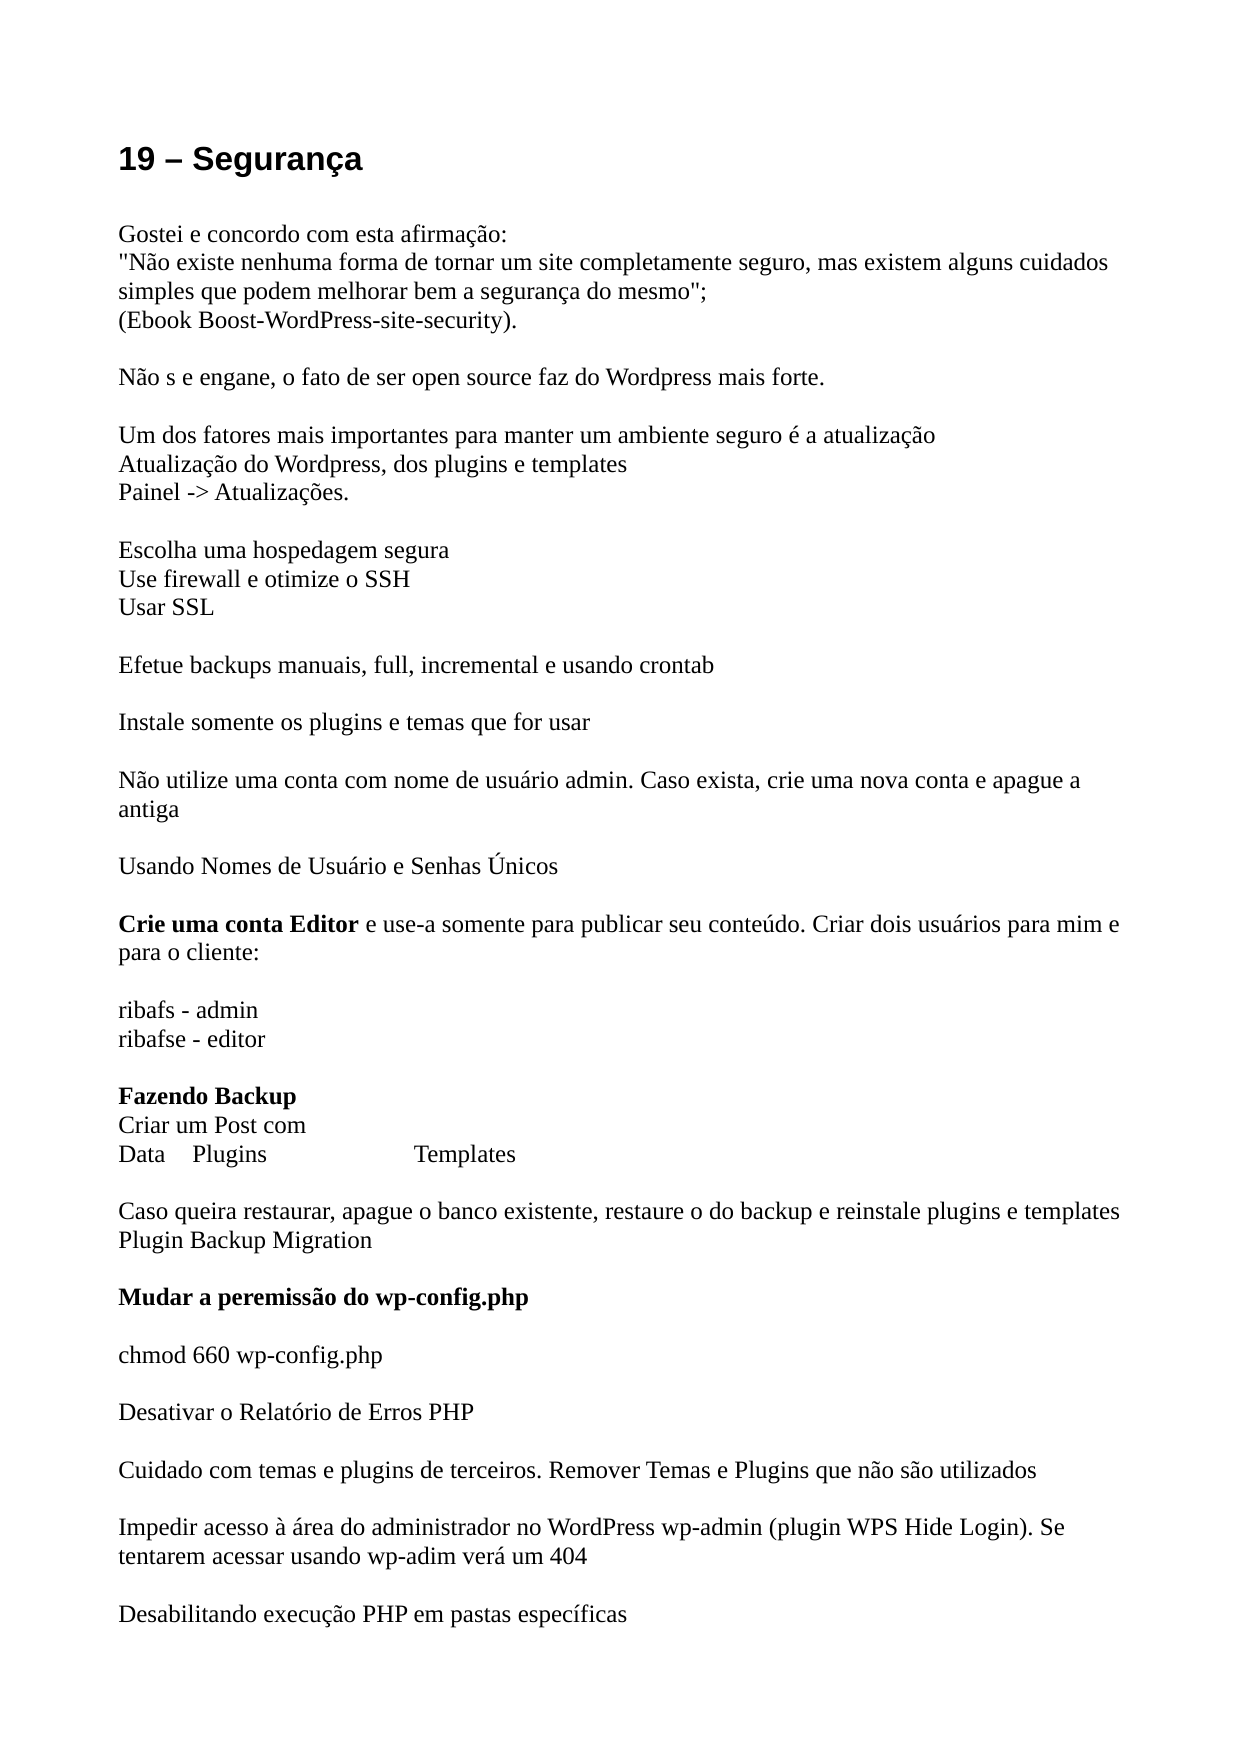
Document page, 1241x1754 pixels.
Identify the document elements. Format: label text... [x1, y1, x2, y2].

text Crie uma conta Editor e use-a somente para publicar seu conteúdo. Criar dois usuários para mim e para o cliente: [118, 909, 1122, 966]
text Desabilitando execução PHP em pastas específicas [118, 1599, 1122, 1627]
text "Não existe nenhuma forma de tornar um site completamente seguro, mas existem alguns cuidados simples que podem melhorar bem a segurança do mesmo"; [118, 247, 1122, 305]
subtitle 19 – Segurança [118, 139, 1122, 177]
text Painel -> Atualizações. [118, 477, 1122, 506]
text Gostei e concordo com esta afirmação: [118, 219, 1122, 247]
text Não utilize uma conta com nome de usuário admin. Caso exista, crie uma nova conta e apague a antiga [118, 765, 1122, 822]
text Instale somente os plugins e temas que for usar [118, 707, 1122, 736]
text Plugin Backup Migration [118, 1225, 1122, 1254]
text Cuidado com temas e plugins de terceiros. Remover Temas e Plugins que não são utilizados [118, 1455, 1122, 1484]
text Mudar a peremissão do wp-config.php [118, 1282, 1122, 1311]
text Efetue backups manuais, full, incremental e usando crontab [118, 650, 1122, 679]
text ribafs - admin [118, 995, 1122, 1024]
text Fazendo Backup [118, 1081, 1122, 1110]
text chmod 660 wp-config.php [118, 1340, 1122, 1369]
text Um dos fatores mais importantes para manter um ambiente seguro é a atualização [118, 420, 1122, 449]
text Escolha uma hospedagem segura [118, 535, 1122, 564]
text Caso queira restaurar, apague o banco existente, restaure o do backup e reinstale plugins e templates [118, 1196, 1122, 1225]
text Usar SSL [118, 592, 1122, 621]
text Não s e engane, o fato de ser open source faz do Wordpress mais forte. [118, 362, 1122, 391]
text Data Plugins Templates [118, 1139, 1122, 1167]
text Usando Nomes de Usuário e Senhas Únicos [118, 851, 1122, 880]
text Use firewall e otimize o SSH [118, 564, 1122, 592]
text (Ebook Boost-WordPress-site-security). [118, 305, 1122, 334]
text Atualização do Wordpress, dos plugins e templates [118, 449, 1122, 477]
text ribafse - editor [118, 1024, 1122, 1052]
text Impedir acesso à área do administrador no WordPress wp-admin (plugin WPS Hide Login). Se tentarem acessar usando wp-adim verá um 404 [118, 1512, 1122, 1570]
text Criar um Post com [118, 1110, 1122, 1139]
text Desativar o Relatório de Erros PHP [118, 1397, 1122, 1426]
